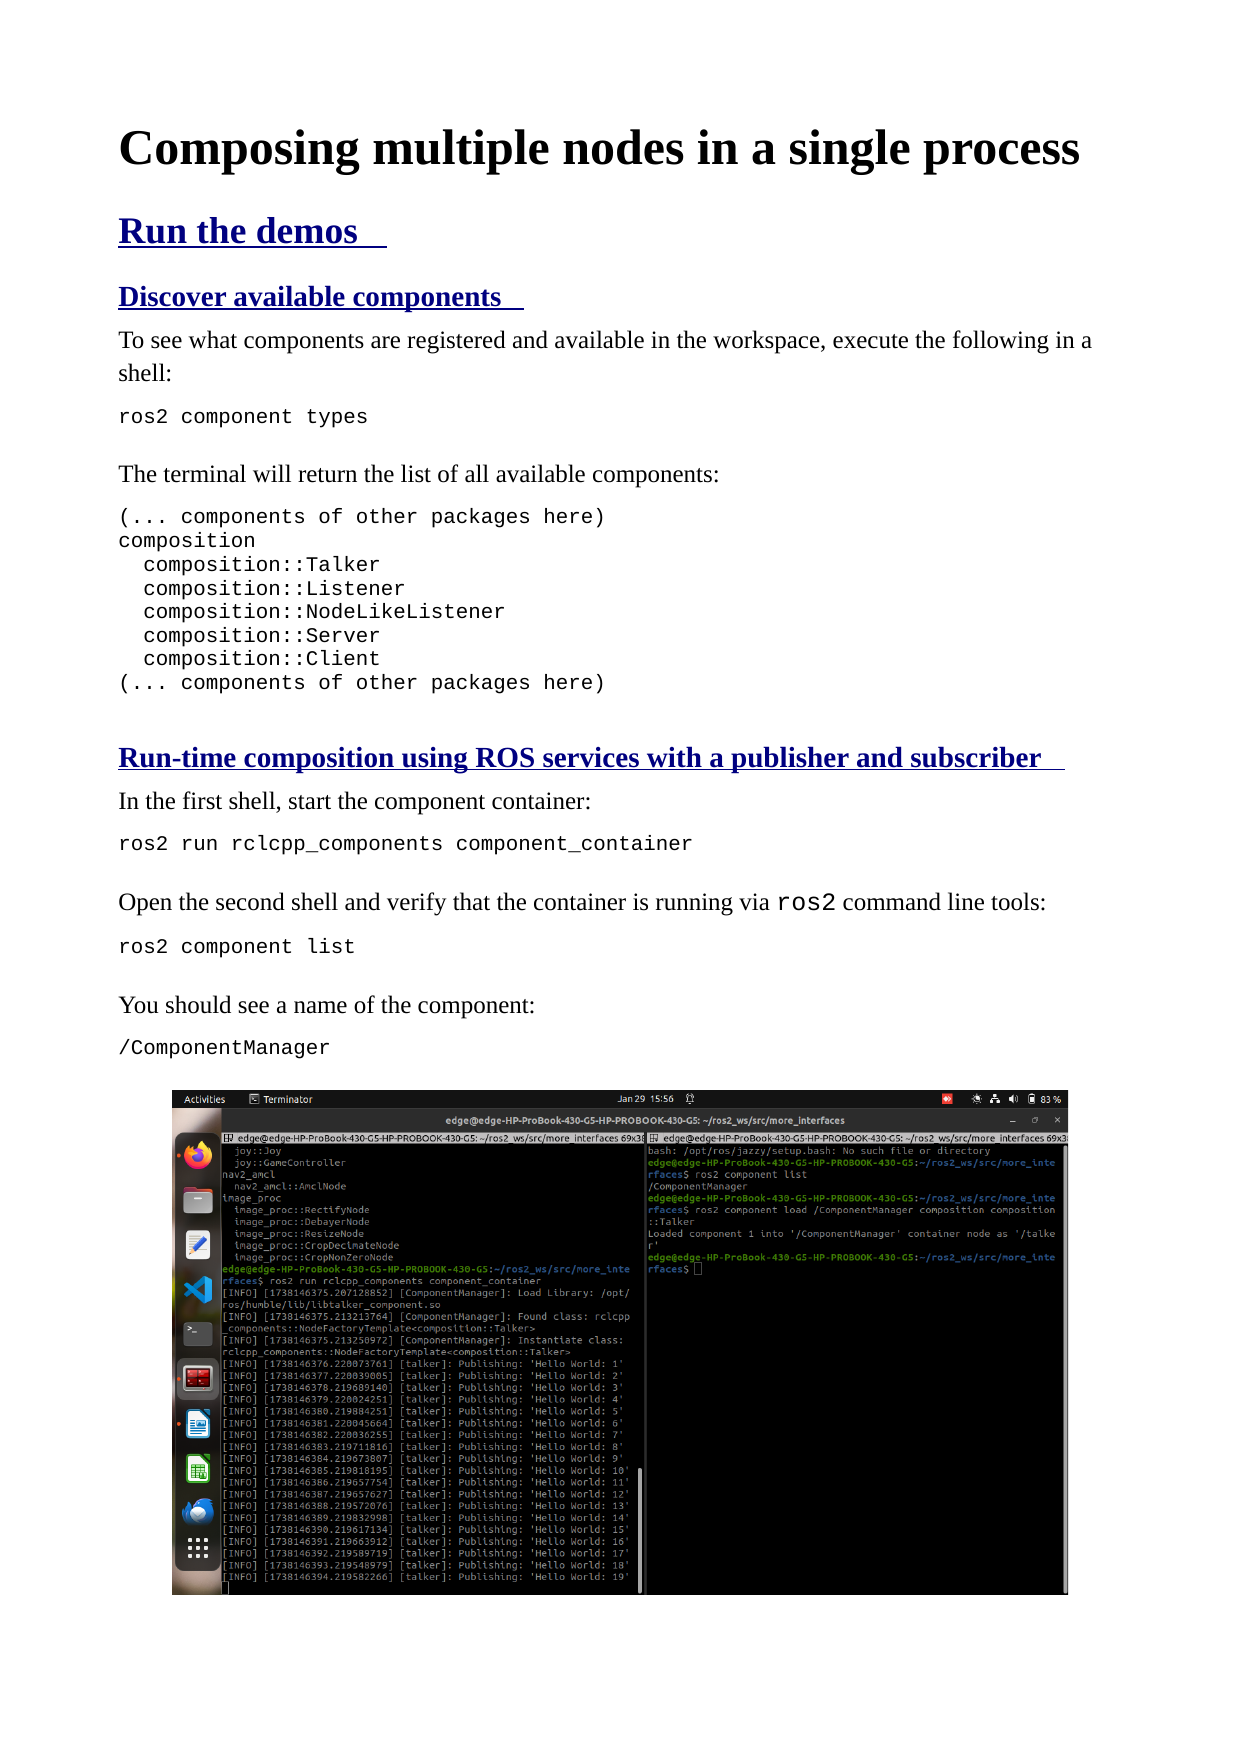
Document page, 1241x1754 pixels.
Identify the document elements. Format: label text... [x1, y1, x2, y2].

text /ComponentManager [118, 1037, 1122, 1061]
text You should see a name of the component: [118, 990, 1122, 1018]
picture [172, 1090, 1069, 1595]
text composition::Talker [118, 554, 1122, 577]
text ros2 component types [118, 406, 1122, 429]
text Open the second shell and verify that the container is running via ros2 command line tools: [118, 887, 1122, 917]
subtitle Composing multiple nodes in a single process [118, 118, 1122, 176]
text (... components of other packages here) [118, 507, 1122, 530]
text To see what components are registered and available in the workspace, execute the following in a shell: [118, 325, 1122, 387]
text composition::NodeLikeListener [118, 601, 1122, 625]
text In the first shell, start the component container: [118, 786, 1122, 814]
text ros2 component list [118, 937, 1122, 960]
text (... components of other packages here) [118, 672, 1122, 696]
text composition [118, 530, 1122, 554]
text composition::Listener [118, 577, 1122, 601]
subtitle Run-time composition using ROS services with a publisher and subscriber [118, 740, 1122, 773]
text composition::Client [118, 648, 1122, 672]
text ros2 run rclcpp_components component_container [118, 833, 1122, 857]
subtitle Run the demos [118, 209, 1122, 252]
text The terminal will return the list of all available components: [118, 459, 1122, 488]
subtitle Discover available components [118, 279, 1122, 313]
text composition::Server [118, 625, 1122, 648]
